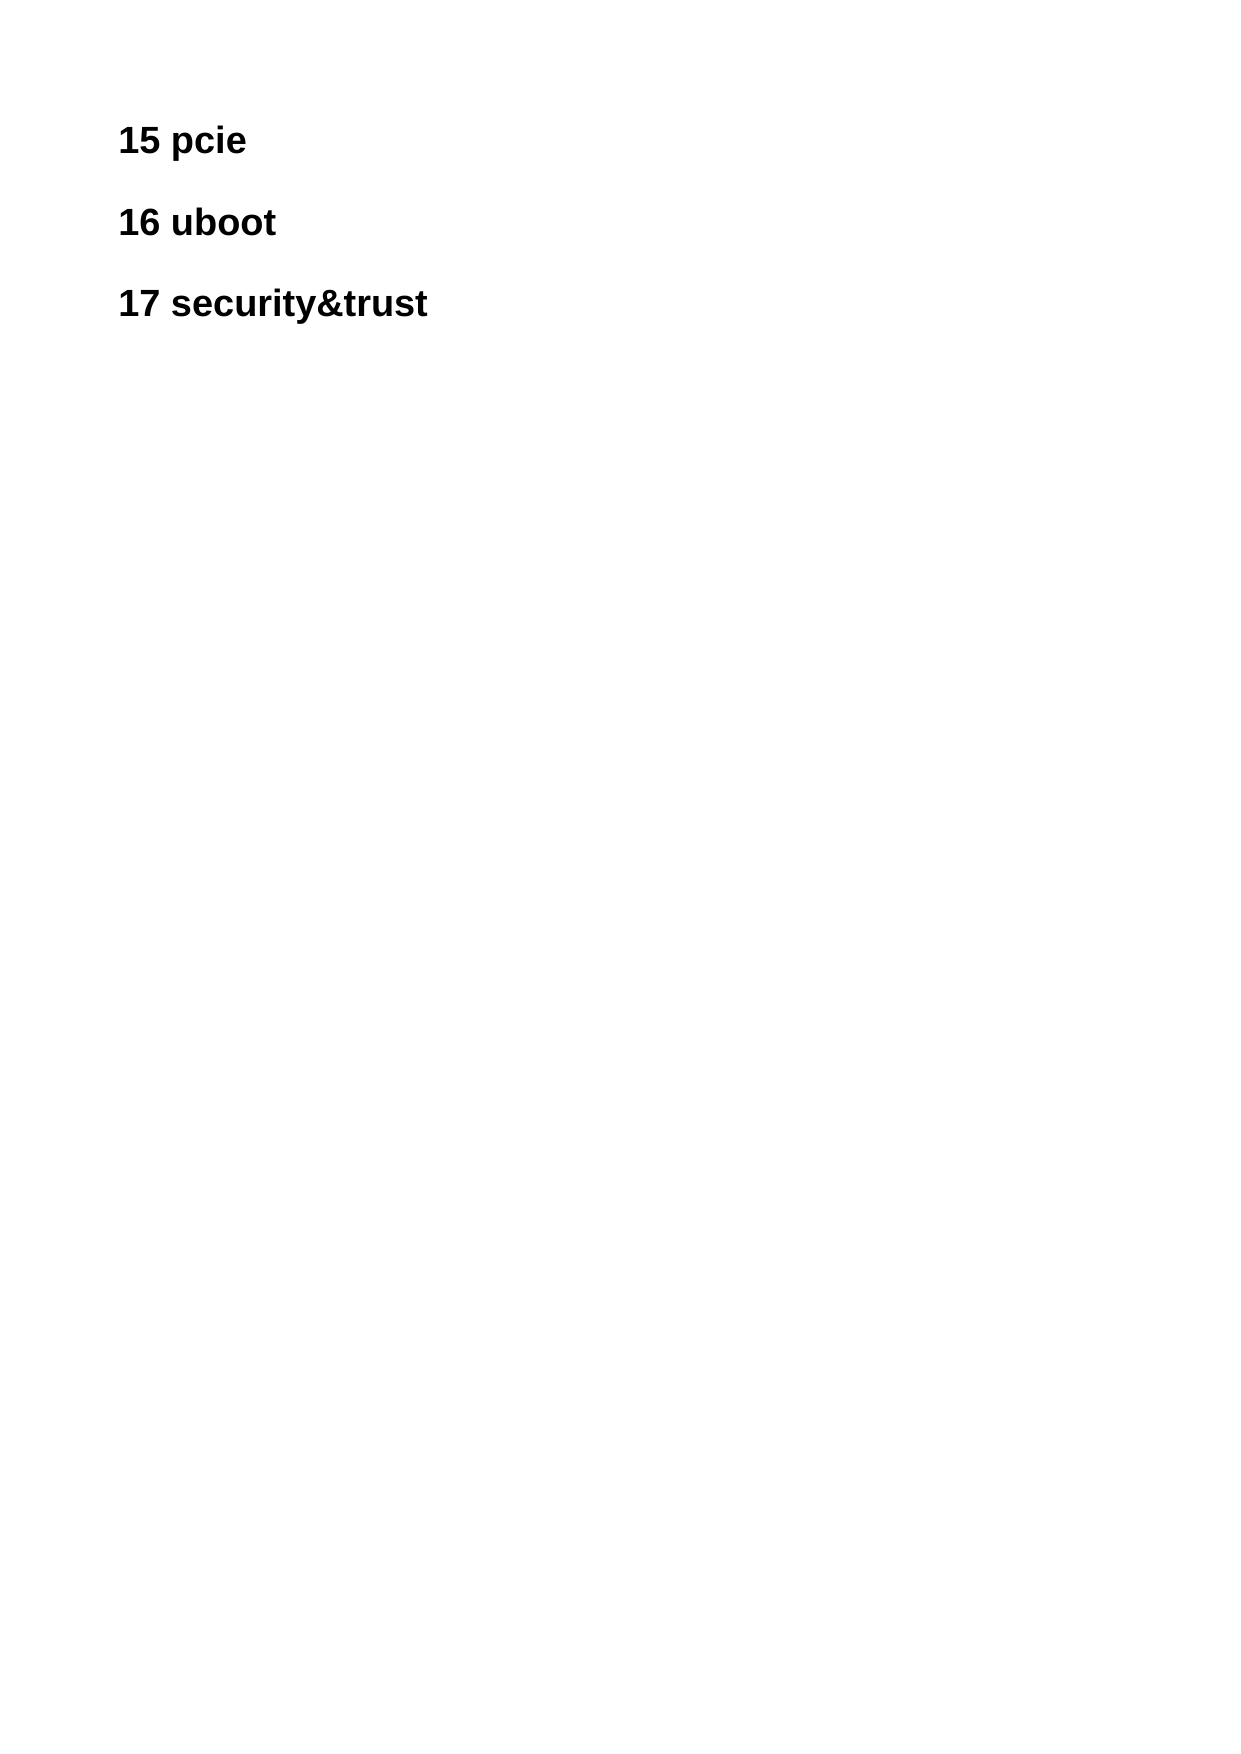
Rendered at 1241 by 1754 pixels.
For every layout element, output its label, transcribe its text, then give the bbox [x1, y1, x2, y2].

subtitle 15 pcie [118, 118, 1122, 162]
subtitle 17 security&trust [118, 280, 1122, 324]
subtitle 16 uboot [118, 199, 1122, 243]
